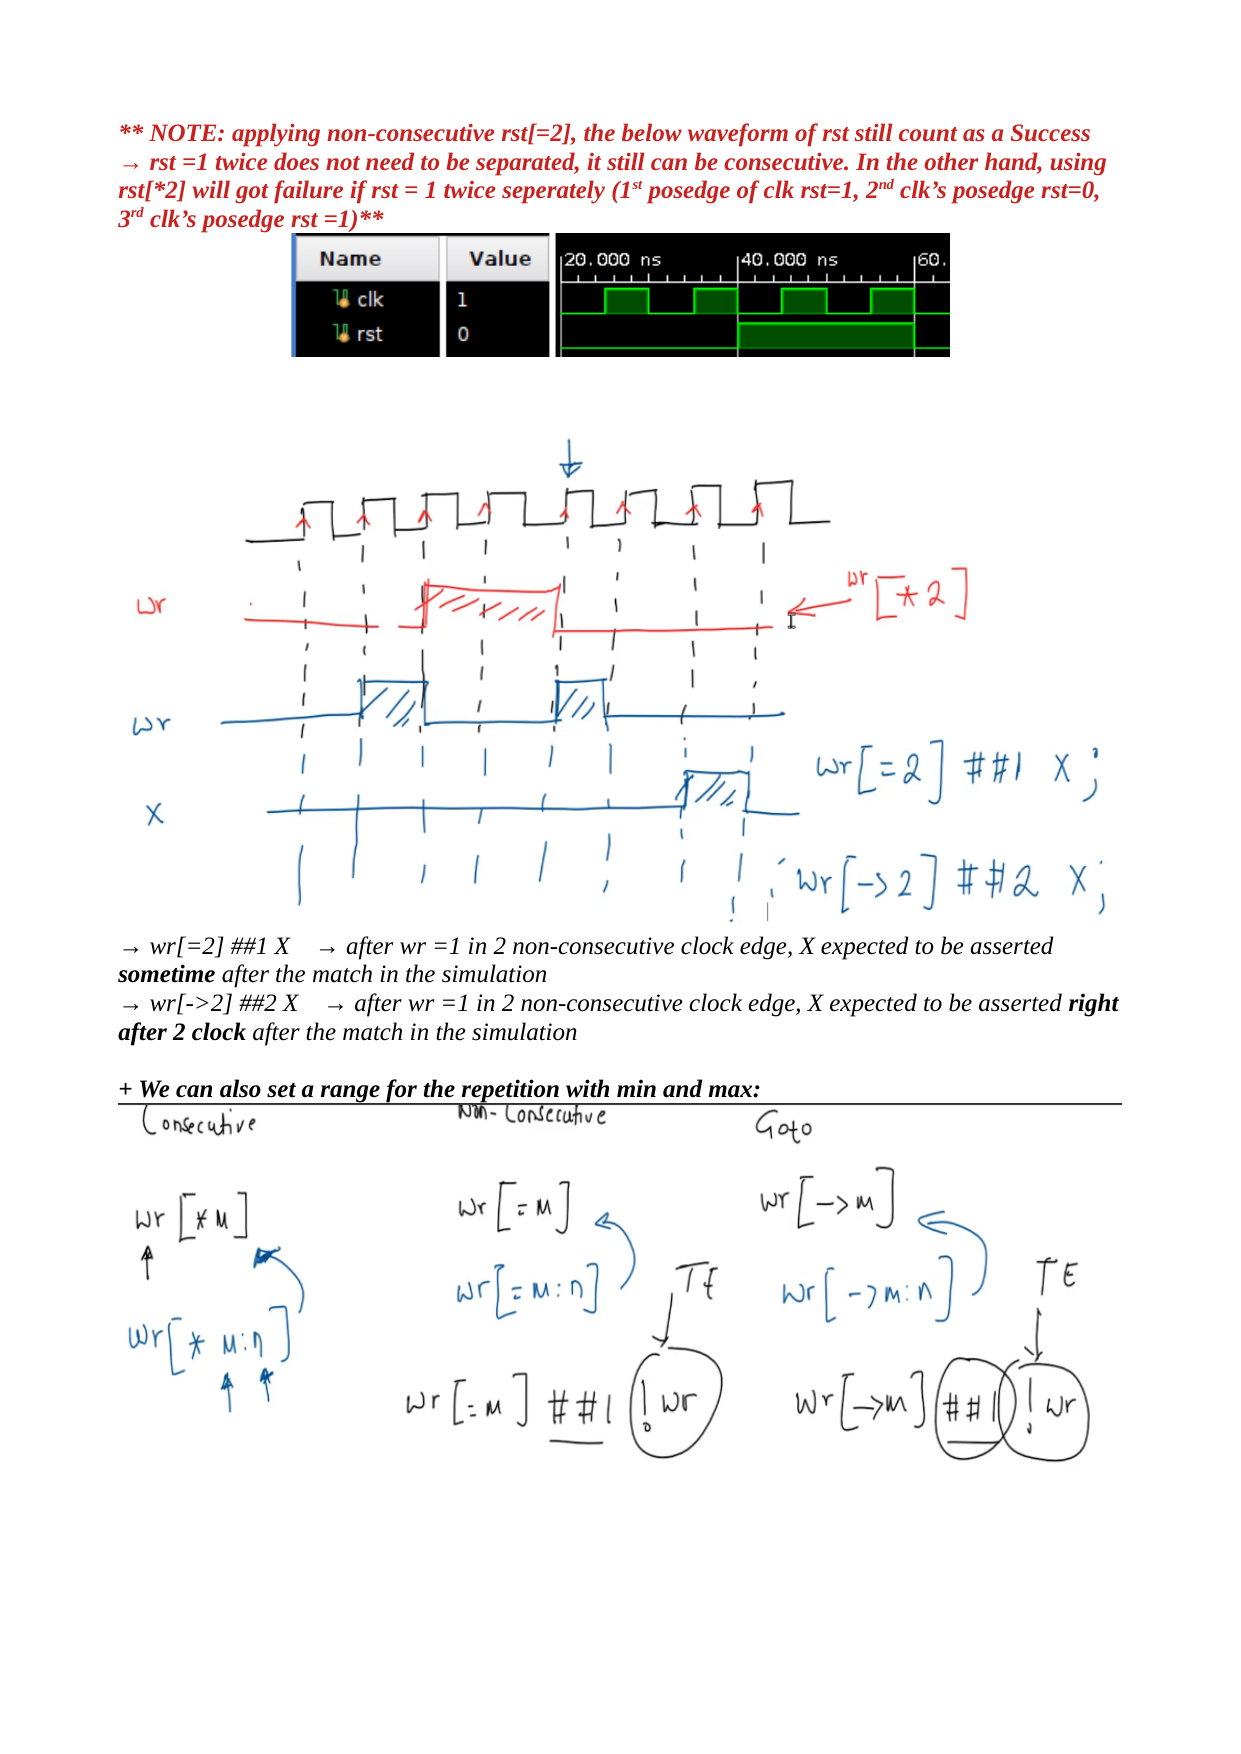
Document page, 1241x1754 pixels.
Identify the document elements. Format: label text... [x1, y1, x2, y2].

picture [118, 434, 1123, 931]
picture [118, 1103, 1123, 1483]
text + We can also set a range for the repetition with min and max: [118, 1074, 1122, 1103]
text → wr[=2] ##1 X → after wr =1 in 2 non-consecutive clock edge, X expected to be asserted sometime after the match in the simulation [118, 931, 1122, 988]
text → wr[->2] ##2 X → after wr =1 in 2 non-consecutive clock edge, X expected to be asserted right after 2 clock after the match in the simulation [118, 988, 1122, 1046]
text ** NOTE: applying non-consecutive rst[=2], the below waveform of rst still count as a Success → rst =1 twice does not need to be separated, it still can be consecutive. In the other hand, using rst[*2] will got failure if rst = 1 twice seperately (1st posedge of clk rst=1, 2nd clk’s posedge rst=0, 3rd clk’s posedge rst =1)** [118, 118, 1122, 233]
picture [290, 233, 950, 357]
